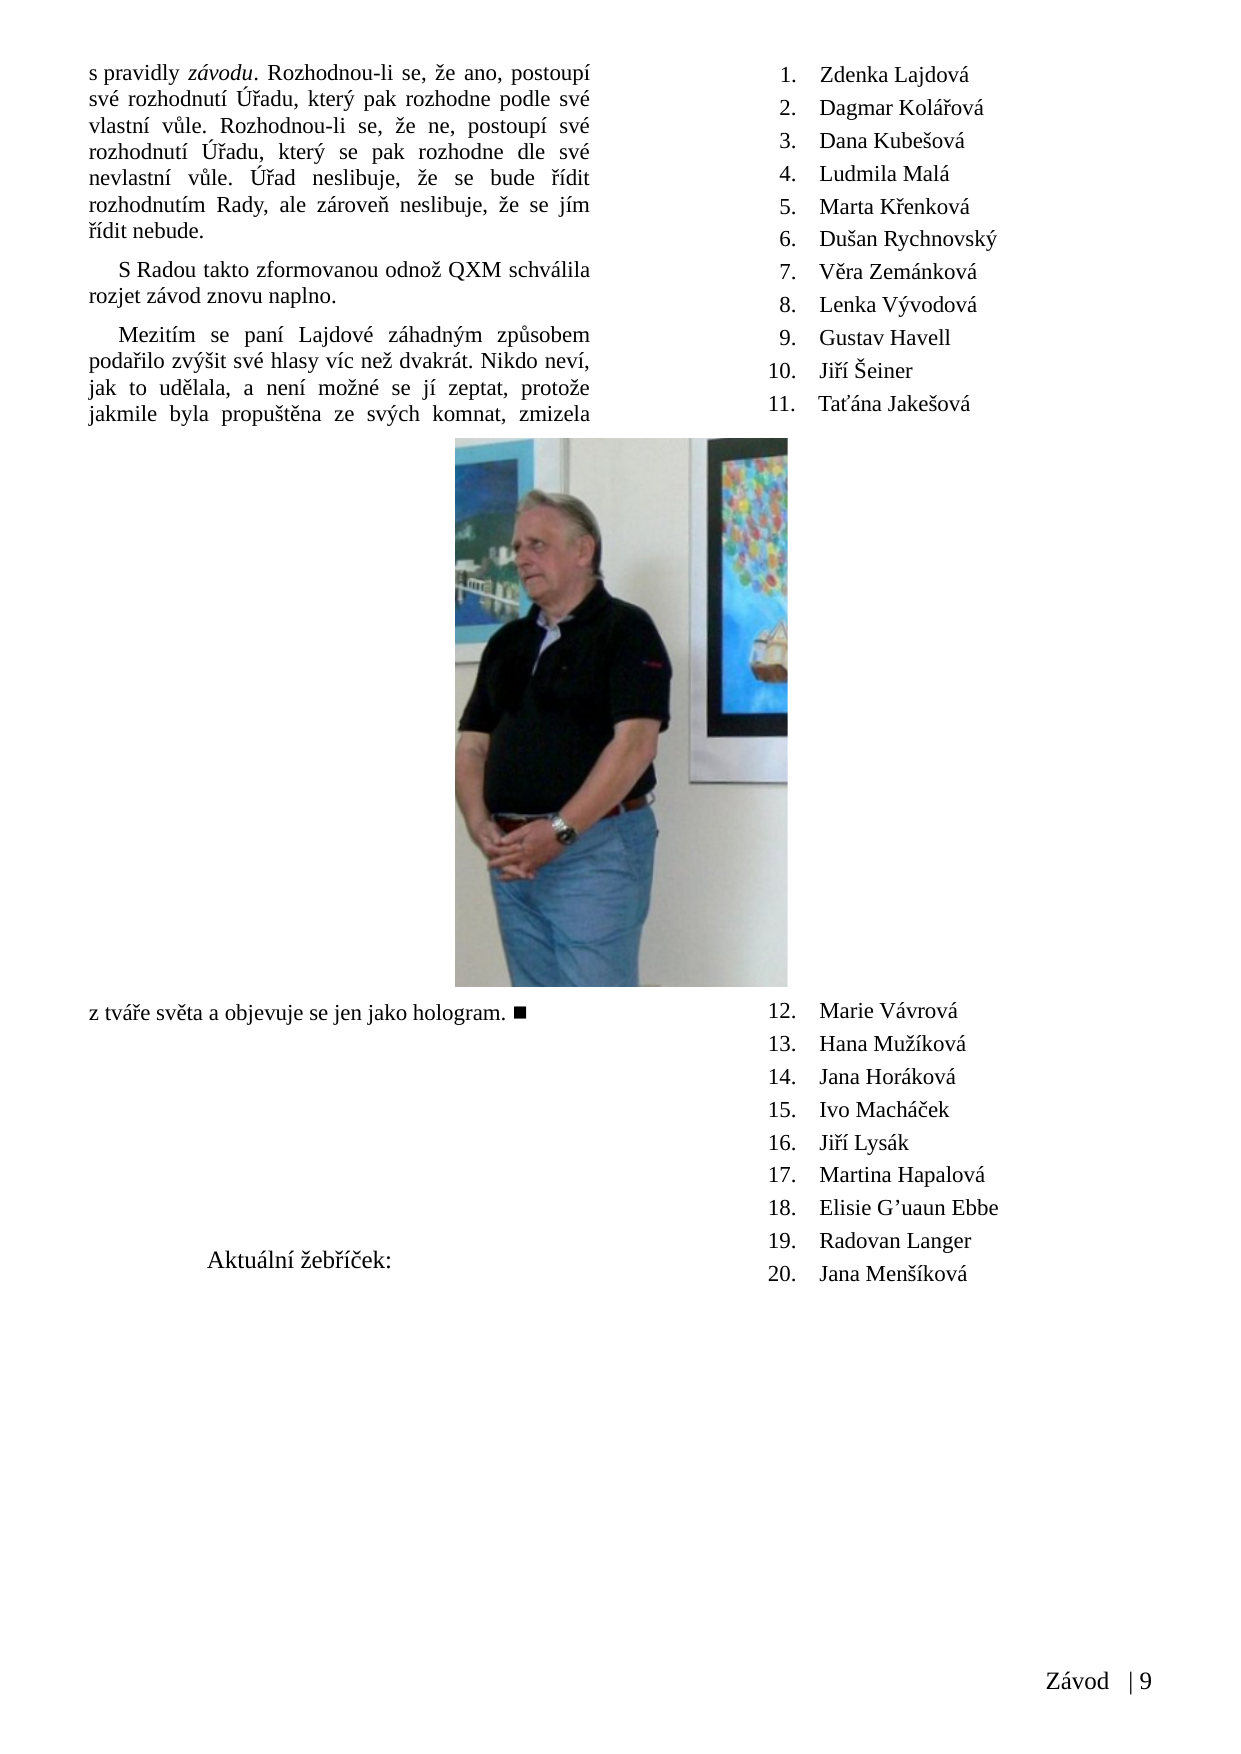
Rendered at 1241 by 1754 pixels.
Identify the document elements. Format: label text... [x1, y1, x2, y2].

text Aktuální žebříček: [509, 1245, 591, 1274]
text 20. Jana Menšíková [768, 1260, 1152, 1286]
text 1. Zdenka Lajdová [768, 59, 1152, 88]
text Rada odvážných má za úkol rozhodovat, zda jednání kantorů má podle nich být v souladu s pravidly závodu. Rozhodnou-li se, že ano, postoupí své rozhodnutí Úřadu, který pak rozhodne podle své vlastní vůle. Rozhodnou-li se, že ne, postoupí své rozhodnutí Úřadu, který se pak rozhodne dle své nevlastní vůle. Úřad neslibuje, že se bude řídit rozhodnutím Rady, ale zároveň neslibuje, že se jím řídit nebude. [88, 59, 591, 243]
text 11. Taťána Jakešová [768, 389, 1152, 416]
text 3. Dana Kubešová [768, 127, 1152, 153]
text S Radou takto zformovanou odnož QXM schválila rozjet závod znovu naplno. [88, 256, 591, 309]
text 10. Jiří Šeiner [768, 357, 1152, 383]
text 12. Marie Vávrová [768, 422, 1152, 1024]
text 17. Martina Hapalová [768, 1161, 1152, 1188]
text 4. Ludmila Malá [768, 160, 1152, 186]
text 15. Ivo Macháček [768, 1096, 1152, 1122]
text 9. Gustav Havell [768, 324, 1152, 350]
text 7. Věra Zemánková [768, 258, 1152, 285]
text 16. Jiří Lysák [768, 1129, 1152, 1155]
text 18. Elisie G’uaun Ebbe [768, 1194, 1152, 1221]
text 5. Marta Křenková [768, 193, 1152, 219]
text 13. Hana Mužíková [768, 1030, 1152, 1057]
text 14. Jana Horáková [768, 1063, 1152, 1089]
text 6. Dušan Rychnovský [768, 226, 1152, 252]
text 8. Lenka Vývodová [768, 291, 1152, 317]
text 19. Radovan Langer [768, 1227, 1152, 1253]
picture [455, 438, 788, 987]
text 2. Dagmar Kolářová [768, 94, 1152, 121]
text Mezitím se paní Lajdové záhadným způsobem podařilo zvýšit své hlasy víc než dvakrát. Nikdo neví, jak to udělala, a není možné se jí zeptat, protože jakmile byla propuštěna ze svých komnat, zmizela z tváře světa a objevuje se jen jako hologram. ■ [88, 321, 591, 1026]
